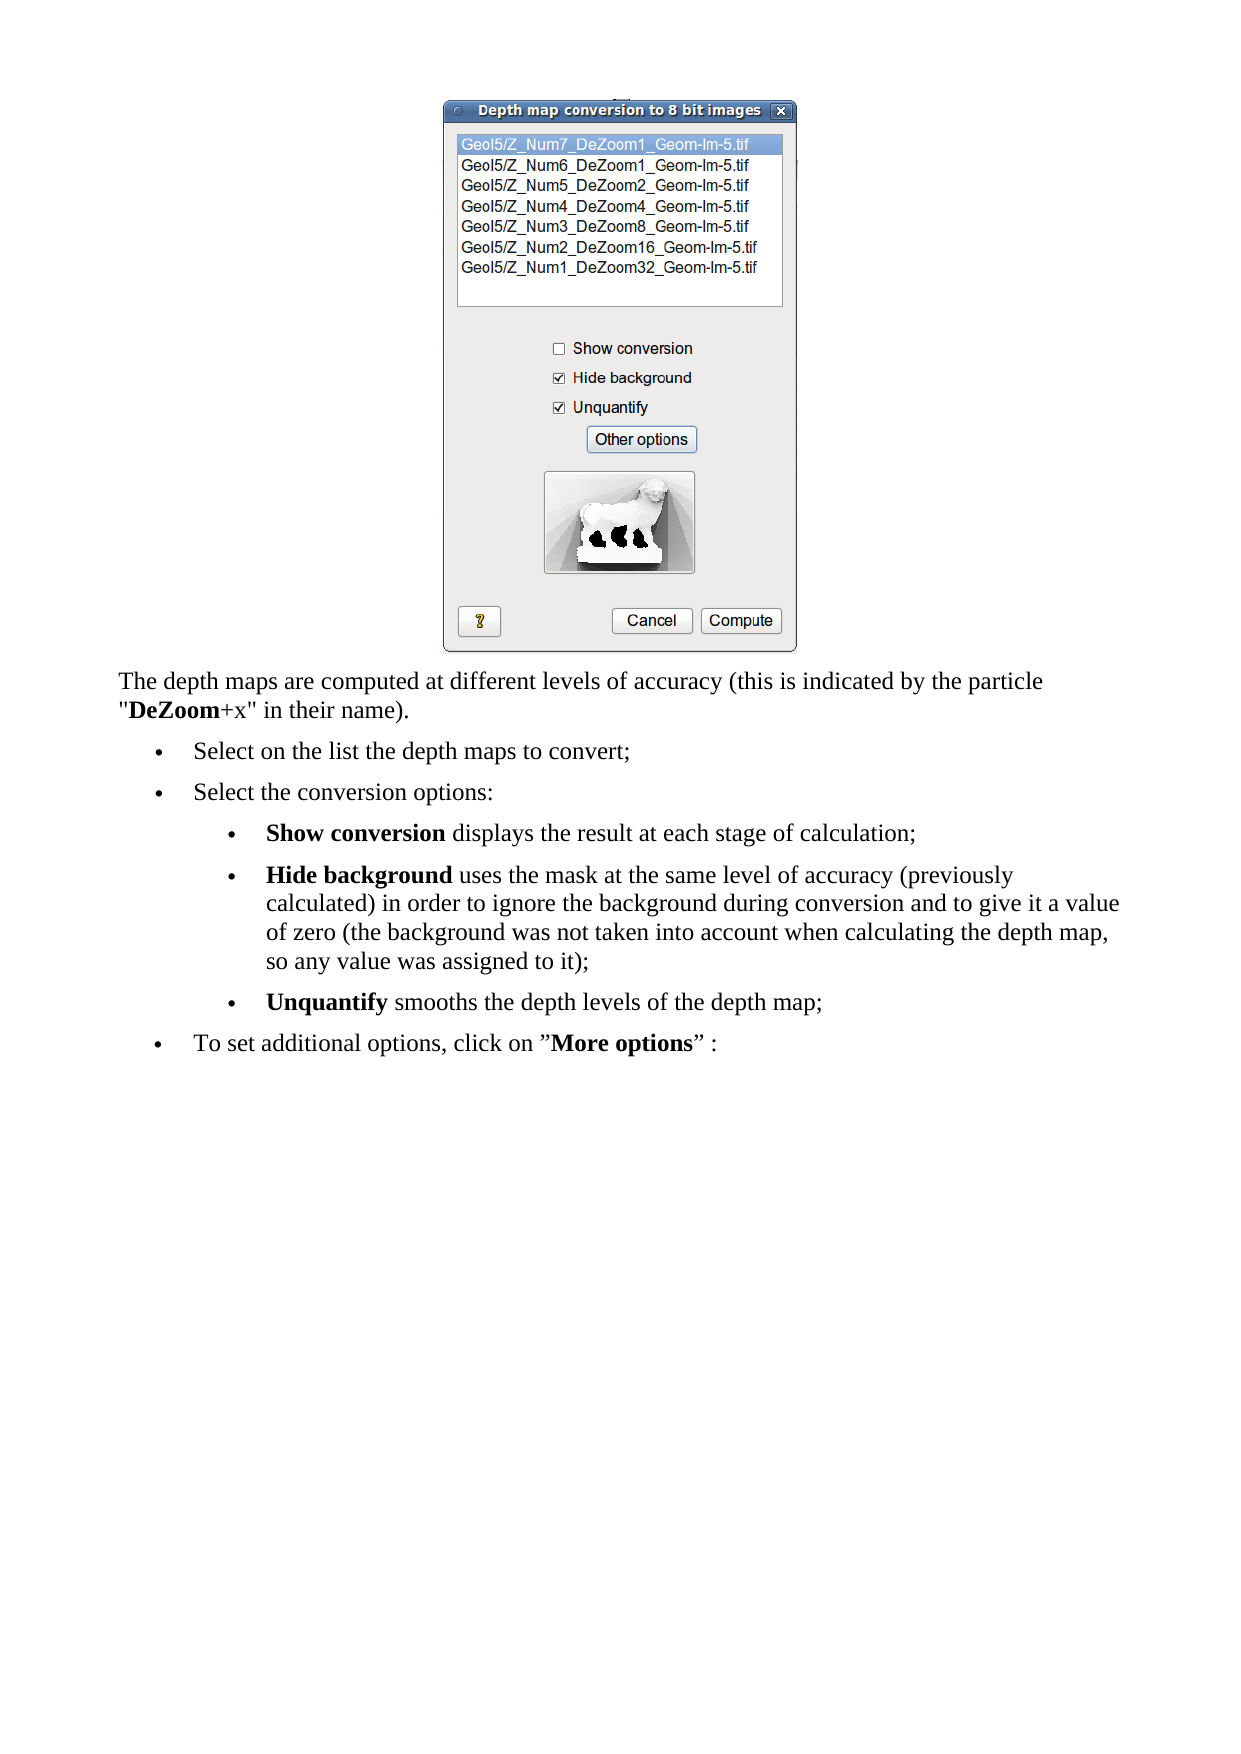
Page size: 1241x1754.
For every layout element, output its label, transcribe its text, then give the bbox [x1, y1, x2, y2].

list To set additional options, click on ”More options” : [154, 1028, 1122, 1057]
list Unquantify smooths the depth levels of the depth map; [228, 987, 1122, 1016]
list Hide background uses the mask at the same level of accuracy (previously calculated) in order to ignore the background during conversion and to give it a value of zero (the background was not taken into account when calculating the depth map, so any value was assigned to it); [228, 860, 1122, 975]
list Select the conversion options: [156, 777, 1122, 806]
text The depth maps are computed at different levels of accuracy (this is indicated by the particle "DeZoom+x" in their name). [118, 666, 1122, 723]
list Show conversion displays the result at each stage of calculation; [228, 818, 1122, 847]
picture [442, 99, 798, 654]
list Select on the list the depth maps to convert; [156, 736, 1122, 765]
